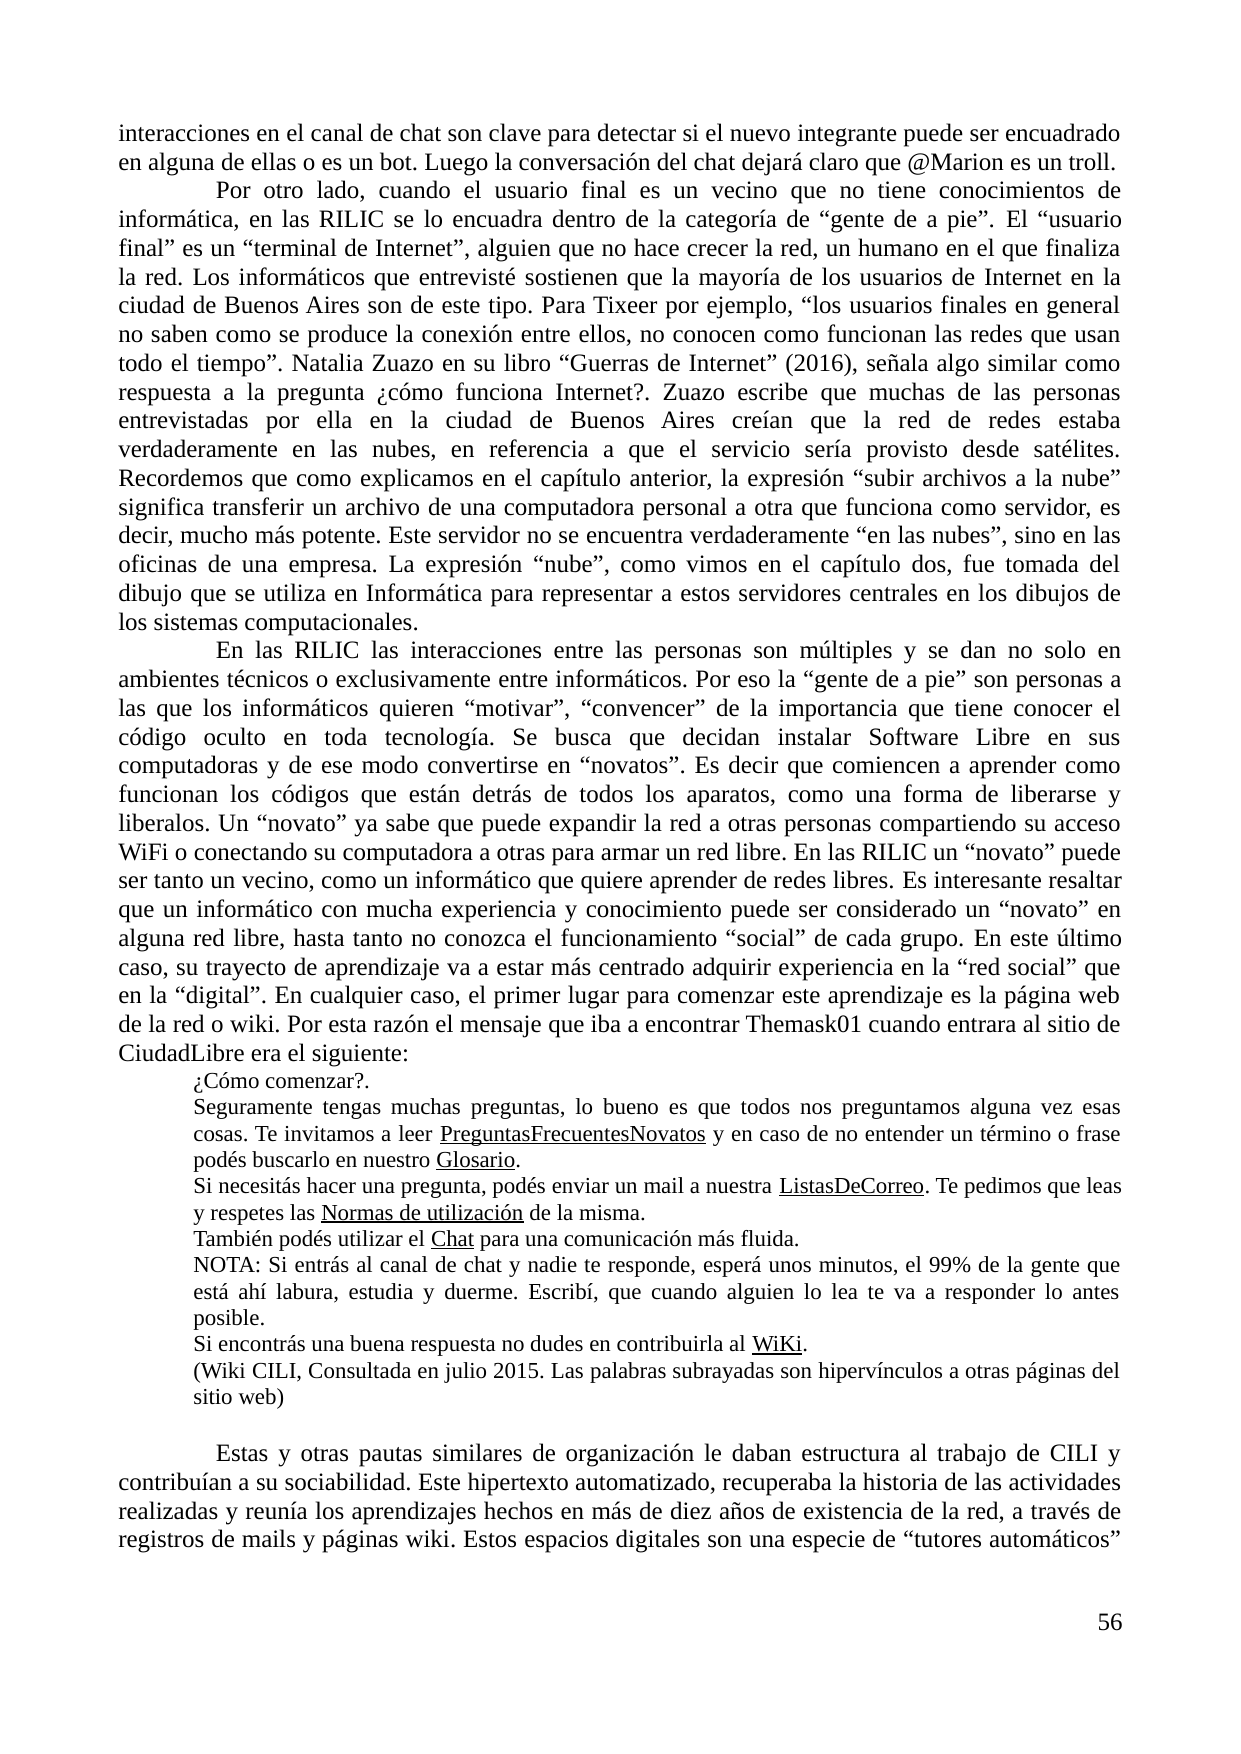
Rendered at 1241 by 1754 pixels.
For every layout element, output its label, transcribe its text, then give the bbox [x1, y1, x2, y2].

text También podés utilizar el Chat para una comunicación más fluida. [193, 1225, 1122, 1251]
text ¿Cómo comenzar?. [193, 1067, 1122, 1093]
text Por otro lado, cuando el usuario final es un vecino que no tiene conocimientos de informática, en las RILIC se lo encuadra dentro de la categoría de “gente de a pie”. El “usuario final” es un “terminal de Internet”, alguien que no hace crecer la red, un humano en el que finaliza la red. Los informáticos que entrevisté sostienen que la mayoría de los usuarios de Internet en la ciudad de Buenos Aires son de este tipo. Para Tixeer por ejemplo, “los usuarios finales en general no saben como se produce la conexión entre ellos, no conocen como funcionan las redes que usan todo el tiempo”. Natalia Zuazo en su libro “Guerras de Internet” (2016), señala algo similar como respuesta a la pregunta ¿cómo funciona Internet?. Zuazo escribe que muchas de las personas entrevistadas por ella en la ciudad de Buenos Aires creían que la red de redes estaba verdaderamente en las nubes, en referencia a que el servicio sería provisto desde satélites. Recordemos que como explicamos en el capítulo anterior, la expresión “subir archivos a la nube” significa transferir un archivo de una computadora personal a otra que funciona como servidor, es decir, mucho más potente. Este servidor no se encuentra verdaderamente “en las nubes”, sino en las oficinas de una empresa. La expresión “nube”, como vimos en el capítulo dos, fue tomada del dibujo que se utiliza en Informática para representar a estos servidores centrales en los dibujos de los sistemas computacionales. [118, 176, 1122, 636]
text interacciones en el canal de chat son clave para detectar si el nuevo integrante puede ser encuadrado en alguna de ellas o es un bot. Luego la conversación del chat dejará claro que @Marion es un troll. [118, 118, 1122, 176]
text En las RILIC las interacciones entre las personas son múltiples y se dan no solo en ambientes técnicos o exclusivamente entre informáticos. Por eso la “gente de a pie” son personas a las que los informáticos quieren “motivar”, “convencer” de la importancia que tiene conocer el código oculto en toda tecnología. Se busca que decidan instalar Software Libre en sus computadoras y de ese modo convertirse en “novatos”. Es decir que comiencen a aprender como funcionan los códigos que están detrás de todos los aparatos, como una forma de liberarse y liberalos. Un “novato” ya sabe que puede expandir la red a otras personas compartiendo su acceso WiFi o conectando su computadora a otras para armar un red libre. En las RILIC un “novato” puede ser tanto un vecino, como un informático que quiere aprender de redes libres. Es interesante resaltar que un informático con mucha experiencia y conocimiento puede ser considerado un “novato” en alguna red libre, hasta tanto no conozca el funcionamiento “social” de cada grupo. En este último caso, su trayecto de aprendizaje va a estar más centrado adquirir experiencia en la “red social” que en la “digital”. En cualquier caso, el primer lugar para comenzar este aprendizaje es la página web de la red o wiki. Por esta razón el mensaje que iba a encontrar Themask01 cuando entrara al sitio de CiudadLibre era el siguiente: [118, 636, 1122, 1067]
text (Wiki CILI, Consultada en julio 2015. Las palabras subrayadas son hipervínculos a otras páginas del sitio web) [193, 1357, 1122, 1409]
text Si necesitás hacer una pregunta, podés enviar un mail a nuestra ListasDeCorreo. Te pedimos que leas y respetes las Normas de utilización de la misma. [193, 1172, 1122, 1225]
text NOTA: Si entrás al canal de chat y nadie te responde, esperá unos minutos, el 99% de la gente que está ahí labura, estudia y duerme. Escribí, que cuando alguien lo lea te va a responder lo antes posible. [193, 1251, 1122, 1330]
text Seguramente tengas muchas preguntas, lo bueno es que todos nos preguntamos alguna vez esas cosas. Te invitamos a leer PreguntasFrecuentesNovatos y en caso de no entender un término o frase podés buscarlo en nuestro Glosario. [193, 1093, 1122, 1172]
text Estas y otras pautas similares de organización le daban estructura al trabajo de CILI y contribuían a su sociabilidad. Este hipertexto automatizado, recuperaba la historia de las actividades realizadas y reunía los aprendizajes hechos en más de diez años de existencia de la red, a través de registros de mails y páginas wiki. Estos espacios digitales son una especie de “tutores automáticos” [118, 1438, 1122, 1553]
text Si encontrás una buena respuesta no dudes en contribuirla al WiKi. [193, 1330, 1122, 1357]
